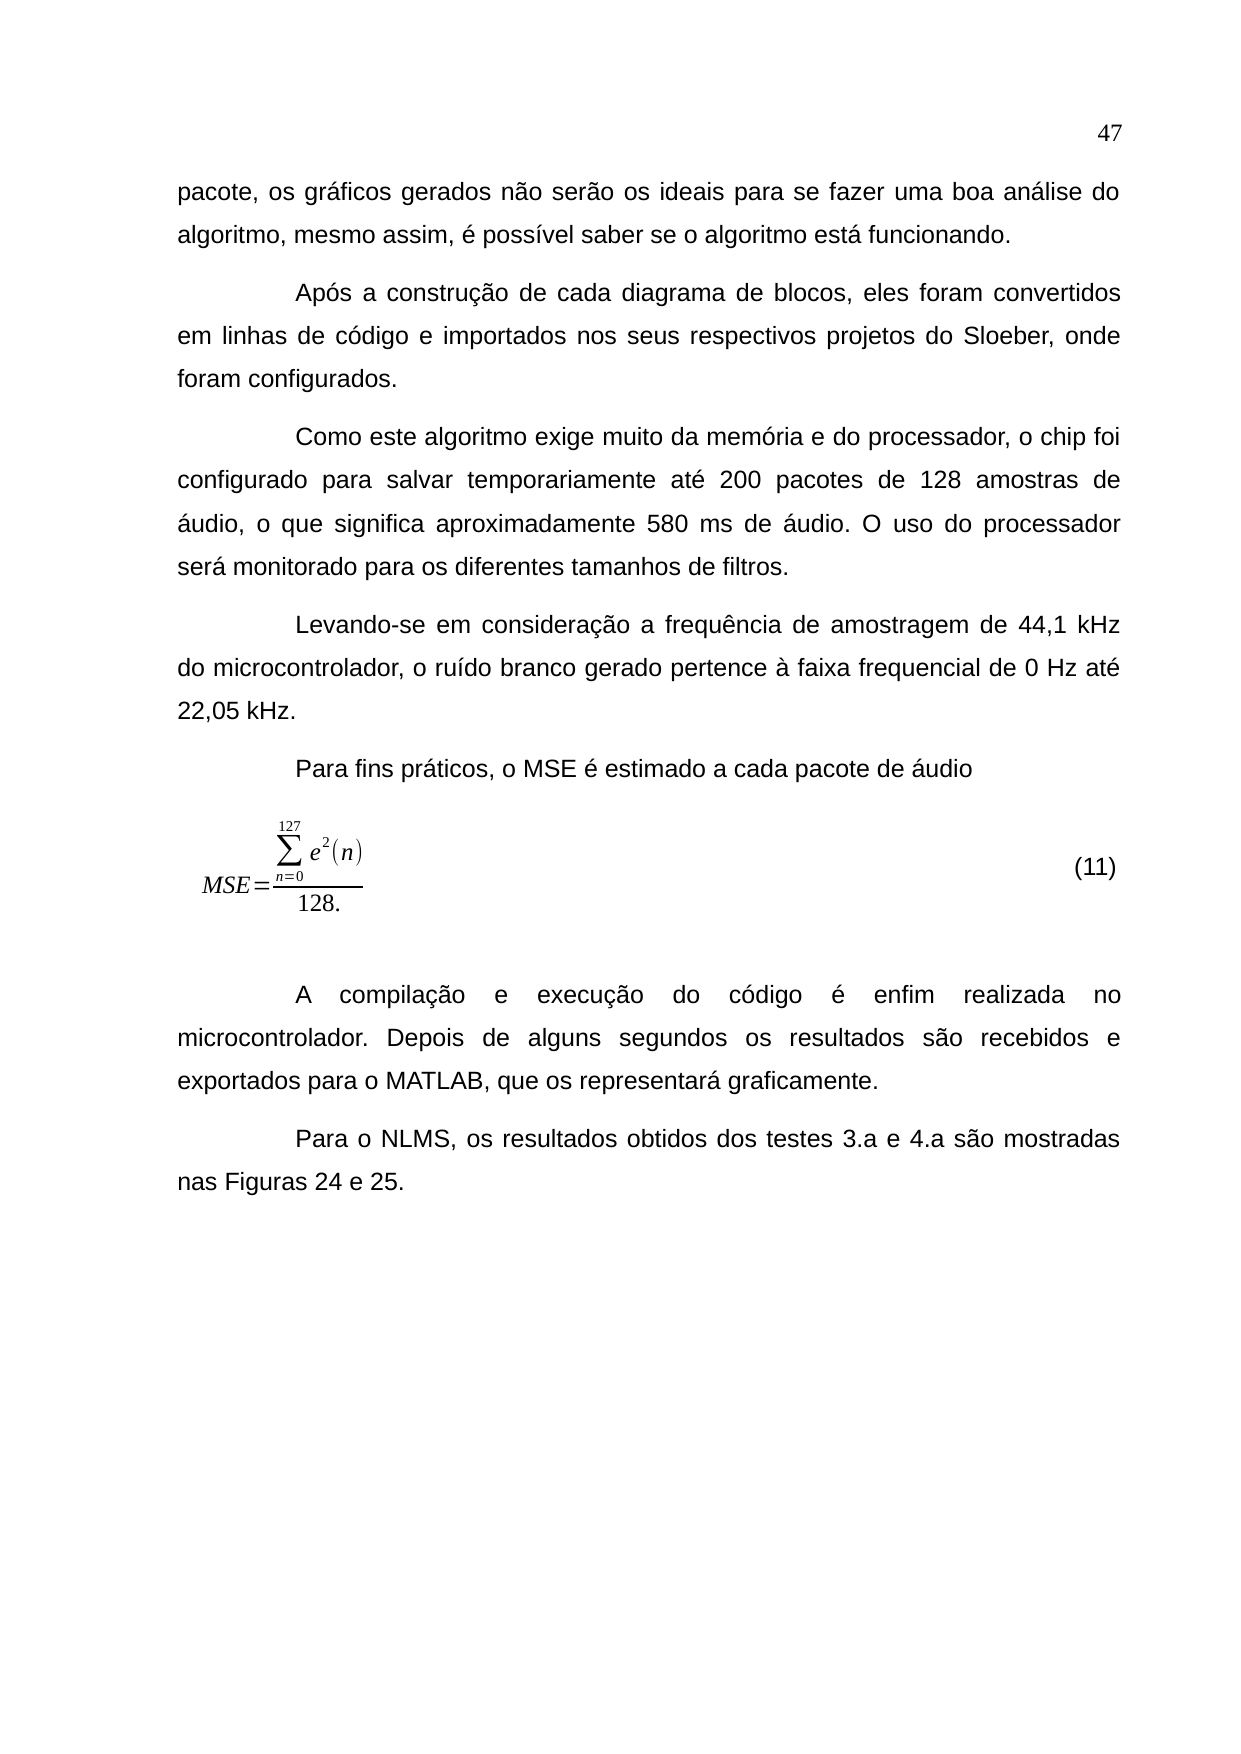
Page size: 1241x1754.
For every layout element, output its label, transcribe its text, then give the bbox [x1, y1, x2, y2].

text Para fins práticos, o MSE é estimado a cada pacote de áudio [177, 754, 1122, 783]
text A compilação e execução do código é enfim realizada no microcontrolador. Depois de alguns segundos os resultados são recebidos e exportados para o MATLAB, que os representará graficamente. [177, 980, 1122, 1095]
text Após a construção de cada diagrama de blocos, eles foram convertidos em linhas de código e importados nos seus respectivos projetos do Sloeber, onde foram configurados. [177, 278, 1122, 393]
table_header [177, 812, 1017, 937]
text Para o NLMS, os resultados obtidos dos testes 3.a e 4.a são mostradas nas Figuras 24 e 25. [177, 1124, 1122, 1196]
text Como este algoritmo exige muito da memória e do processador, o chip foi configurado para salvar temporariamente até 200 pacotes de 128 amostras de áudio, o que significa aproximadamente 580 ms de áudio. O uso do processador será monitorado para os diferentes tamanhos de filtros. [177, 422, 1122, 581]
text Levando-se em consideração a frequência de amostragem de 44,1 kHz do microcontrolador, o ruído branco gerado pertence à faixa frequencial de 0 Hz até 22,05 kHz. [177, 610, 1122, 725]
text Foram criadas também classes em C++ para salvar o último pacote de áudio para os sinais relevantes do NLMS (,,e) e do FxNLMS (,,,e). Como só foi possível salvar o último pacote, os gráficos gerados não serão os ideais para se fazer uma boa análise do algoritmo, mesmo assim, é possível saber se o algoritmo está funcionando. [177, 177, 1122, 249]
table_header (11) [1017, 812, 1122, 937]
